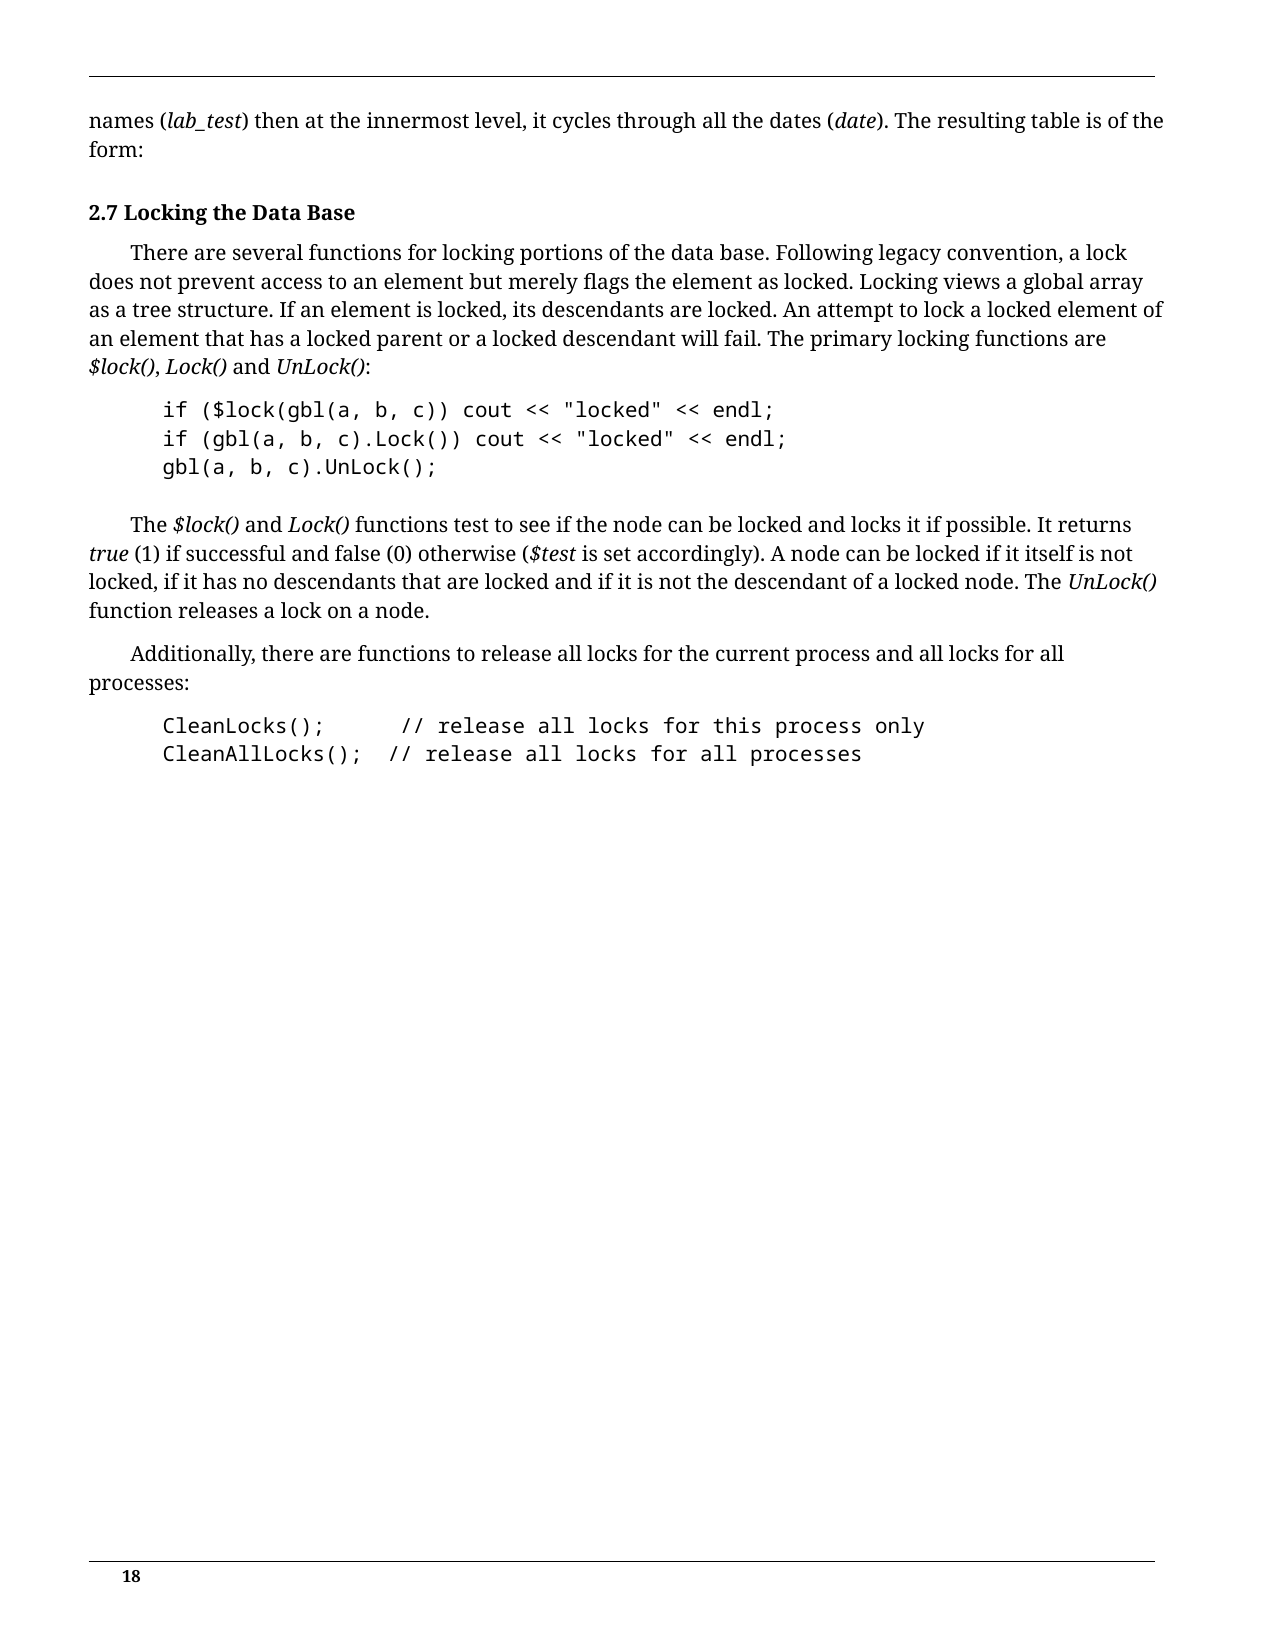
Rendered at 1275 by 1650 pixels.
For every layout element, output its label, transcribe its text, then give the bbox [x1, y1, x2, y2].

text gbl(a, b, c).UnLock(); [162, 452, 1170, 481]
text CleanLocks(); // release all locks for this process only [162, 711, 1170, 739]
text The $lock() and Lock() functions test to see if the node can be locked and locks it if possible. It returns true (1) if successful and false (0) otherwise ($test is set accordingly). A node can be locked if it itself is not locked, if it has no descendants that are locked and if it is not the descendant of a locked node. The UnLock() function releases a lock on a node. [88, 510, 1170, 624]
text if ($lock(gbl(a, b, c)) cout << "locked" << endl; [162, 396, 1170, 424]
text There are several functions for locking portions of the data base. Following legacy convention, a lock does not prevent access to an element but merely flags the element as locked. Locking views a global array as a tree structure. If an element is locked, its descendants are locked. An attempt to lock a locked element of an element that has a locked parent or a locked descendant will fail. The primary locking functions are $lock(), Lock() and UnLock(): [88, 238, 1170, 381]
text names (lab_test) then at the innermost level, it cycles through all the dates (date). The resulting table is of the form: [88, 107, 1170, 163]
text if (gbl(a, b, c).Lock()) cout << "locked" << endl; [162, 424, 1170, 452]
text Additionally, there are functions to release all locks for the current process and all locks for all processes: [88, 639, 1170, 696]
subtitle Locking the Data Base [88, 198, 1170, 226]
text CleanAllLocks(); // release all locks for all processes [162, 739, 1170, 768]
